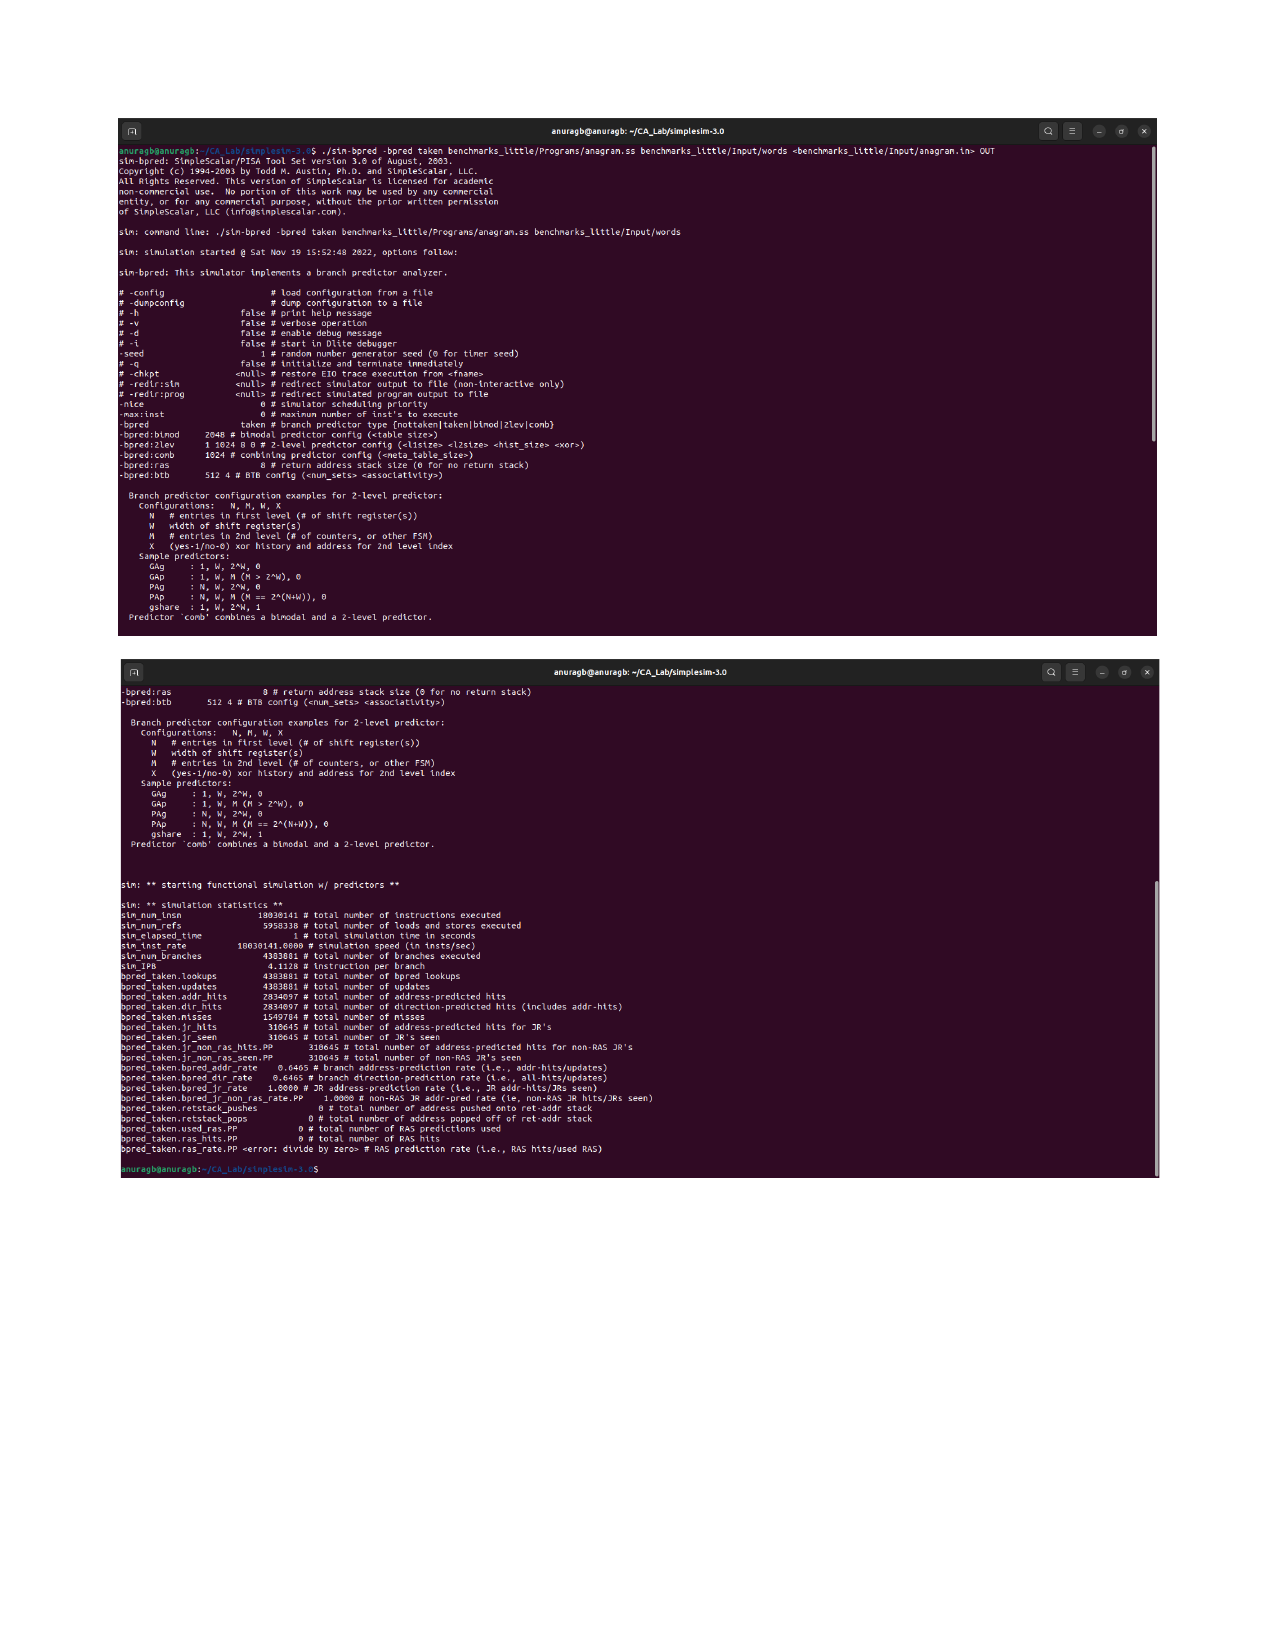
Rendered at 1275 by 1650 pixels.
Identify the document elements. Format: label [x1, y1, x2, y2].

picture [118, 118, 1157, 636]
picture [120, 659, 1160, 1178]
